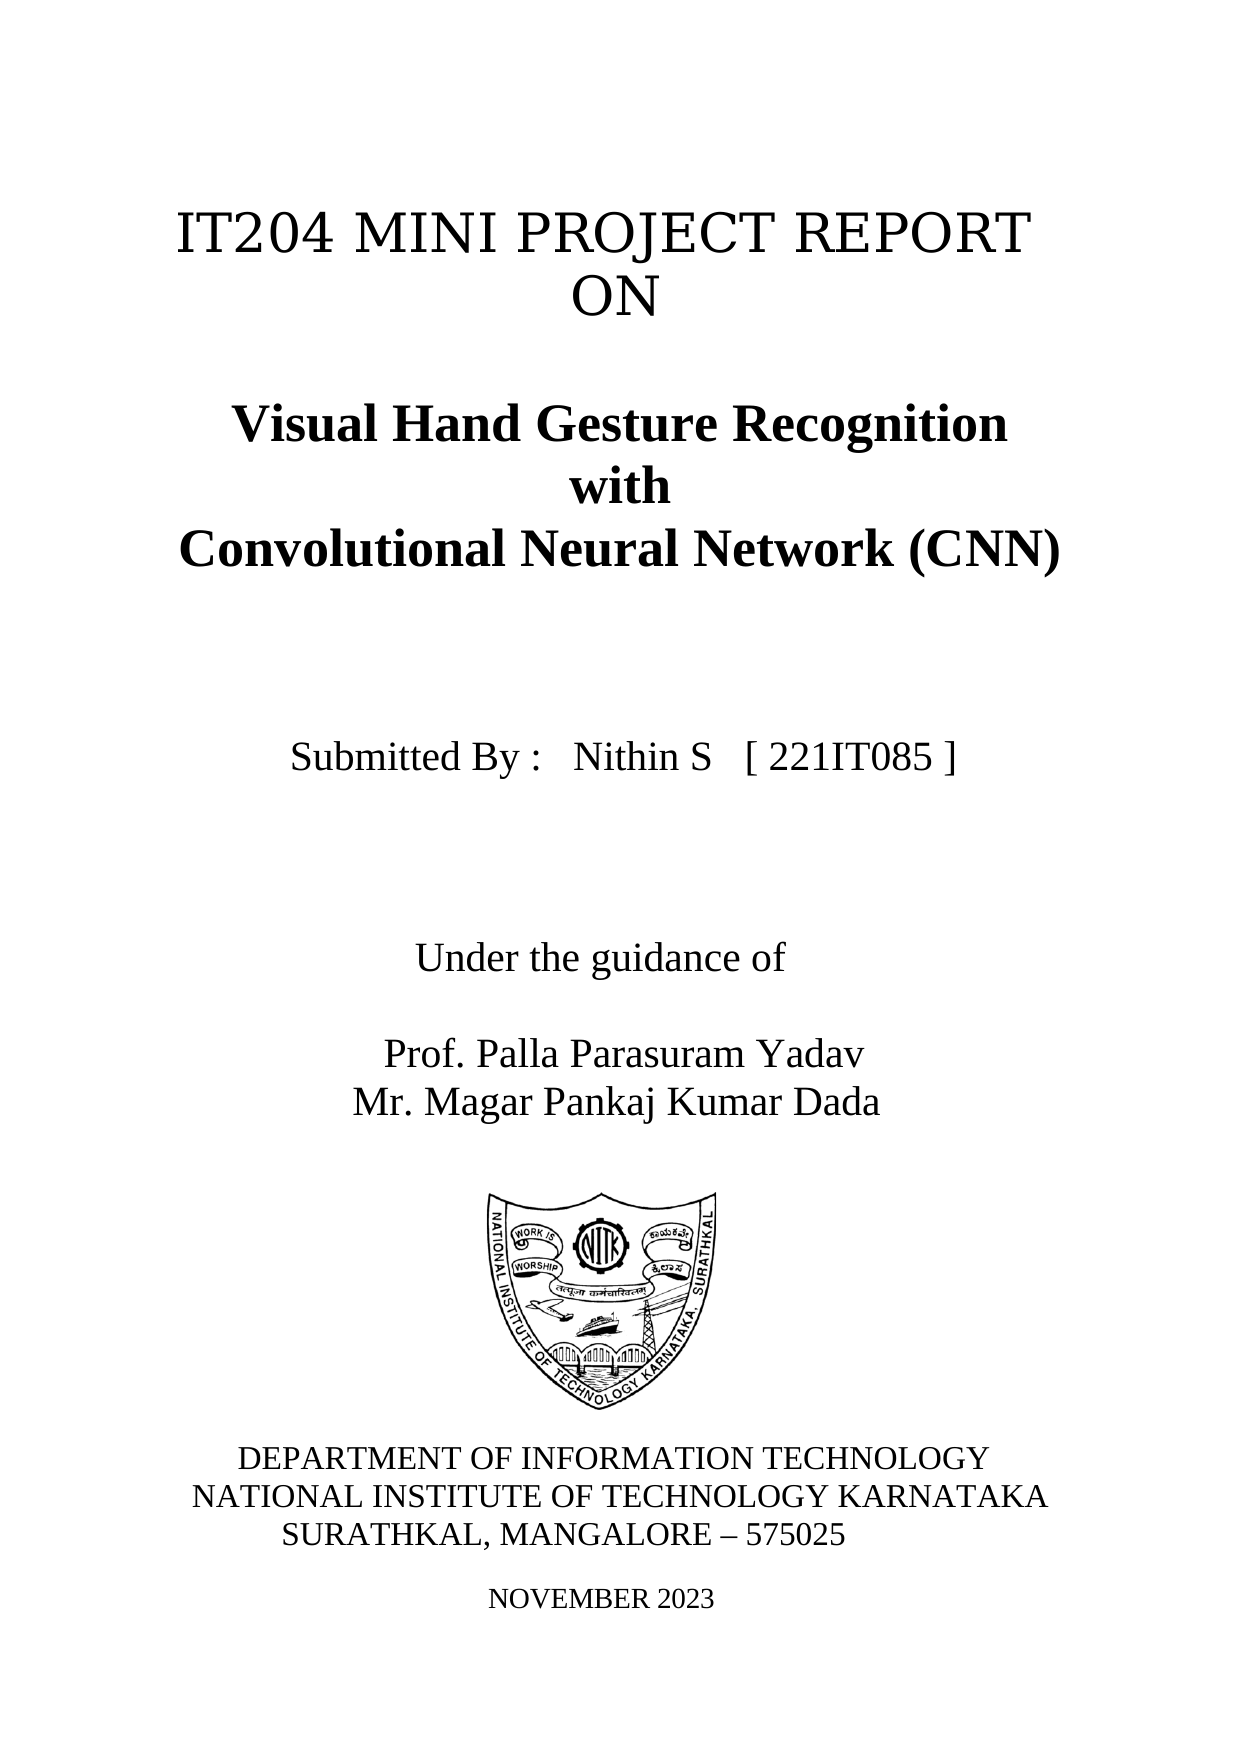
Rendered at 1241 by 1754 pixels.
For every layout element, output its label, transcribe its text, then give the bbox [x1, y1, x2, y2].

text DEPARTMENT OF INFORMATION TECHNOLOGY [175, 1438, 1065, 1476]
text Prof. Palla Parasuram Yadav [175, 1028, 1065, 1076]
text IT204 MINI PROJECT REPORT [175, 202, 1065, 265]
text ON [175, 265, 1065, 328]
text NOVEMBER 2023 [148, 1581, 883, 1615]
text Under the guidance of [175, 933, 1065, 981]
text SURATHKAL, MANGALORE – 575025 [148, 1515, 883, 1553]
text NATIONAL INSTITUTE OF TECHNOLOGY KARNATAKA [175, 1476, 1065, 1515]
text Convolutional Neural Network (CNN) [175, 516, 1065, 578]
text Mr. Magar Pankaj Kumar Dada [175, 1076, 1065, 1124]
text Submitted By : Nithin S [ 221IT085 ] [175, 731, 1065, 779]
text Visual Hand Gesture Recognition with [175, 391, 1065, 516]
picture [486, 1192, 717, 1410]
